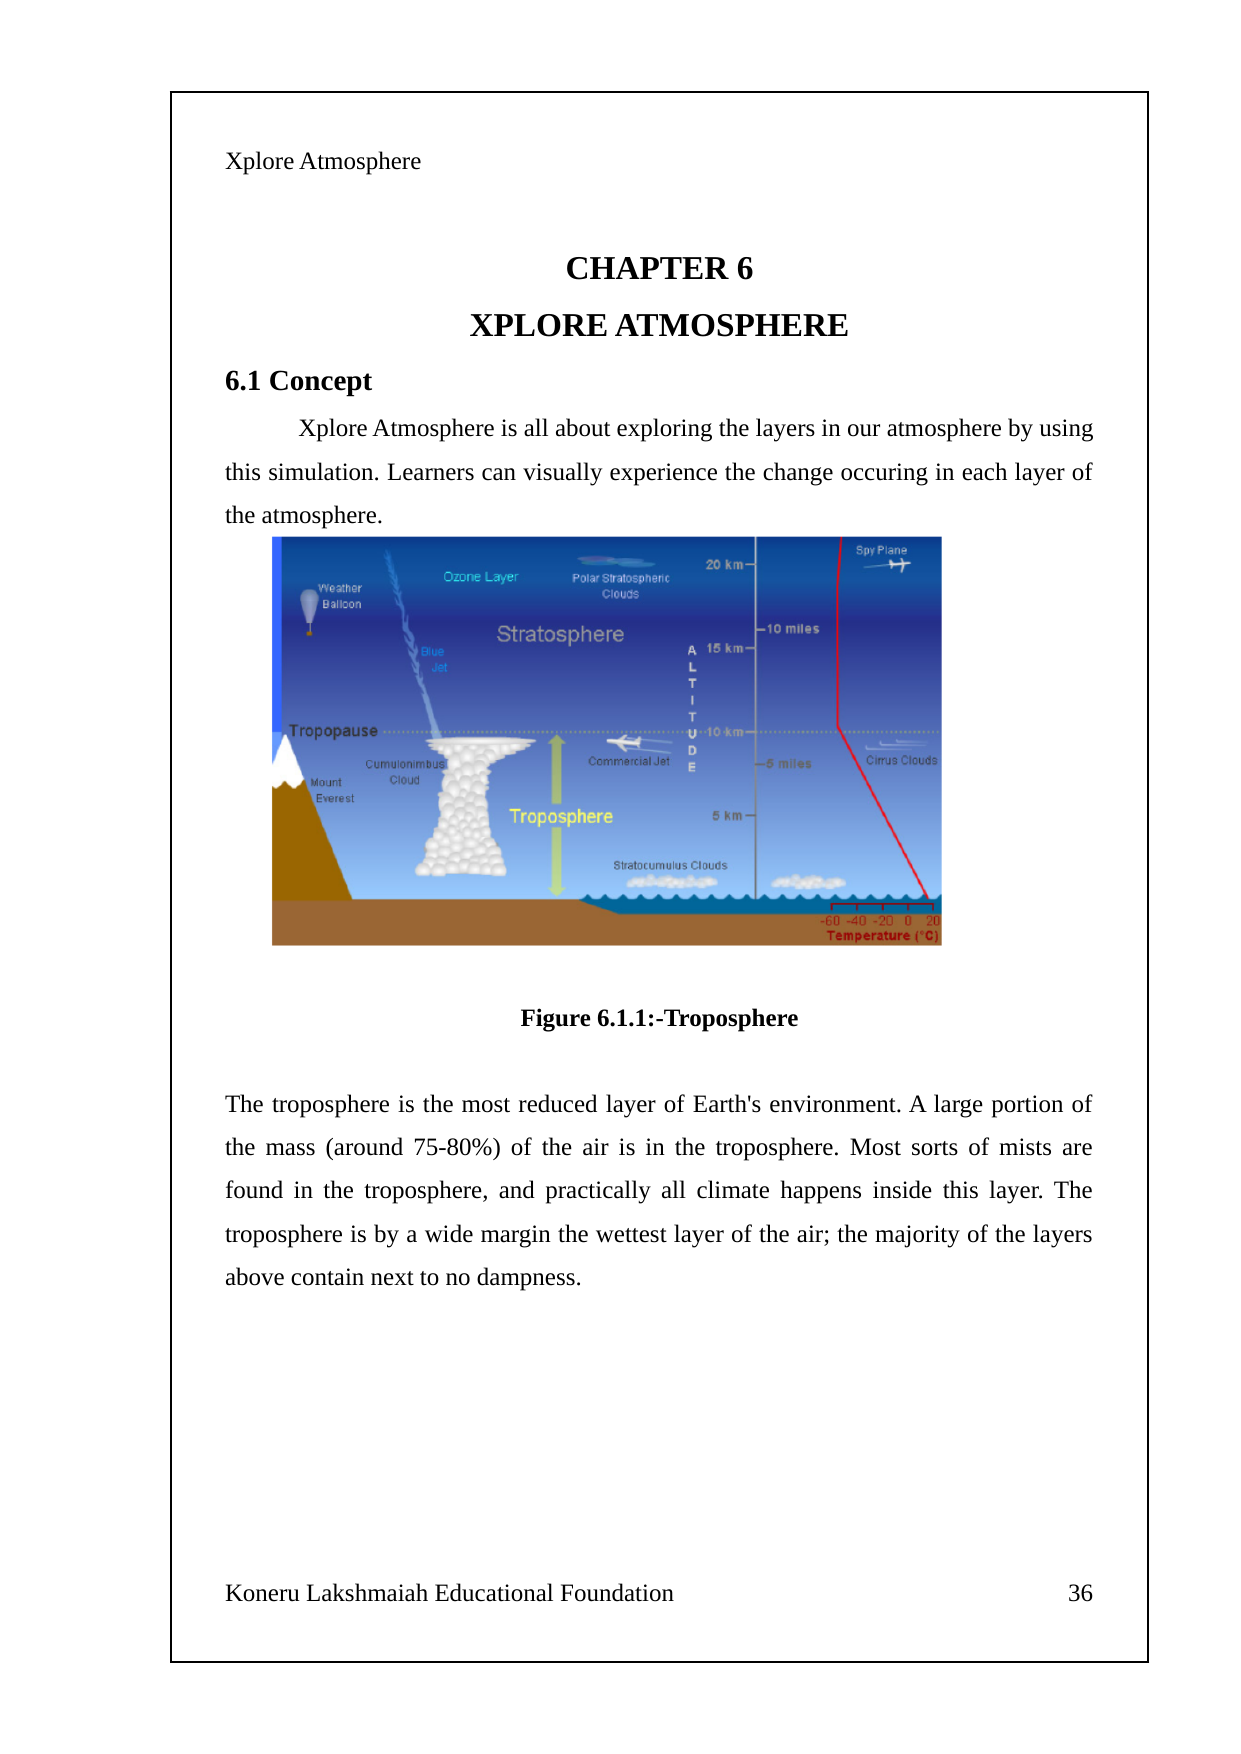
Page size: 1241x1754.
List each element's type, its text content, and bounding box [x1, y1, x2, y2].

text Figure 6.1.1:-Troposphere [225, 1003, 1094, 1032]
text 6.1 Concept [225, 363, 1094, 397]
text CHAPTER 6 [225, 248, 1094, 287]
text XPLORE ATMOSPHERE [225, 306, 1094, 344]
text Xplore Atmosphere is all about exploring the layers in our atmosphere by using this simulation. Learners can visually experience the change occuring in each layer of the atmosphere. [225, 413, 1094, 528]
text The troposphere is the most reduced layer of Earth's environment. A large portion of the mass (around 75-80%) of the air is in the troposphere. Most sorts of mists are found in the troposphere, and practically all climate happens inside this layer. The troposphere is by a wide margin the wettest layer of the air; the majority of the layers above contain next to no dampness. [225, 1089, 1094, 1291]
picture [271, 533, 948, 946]
